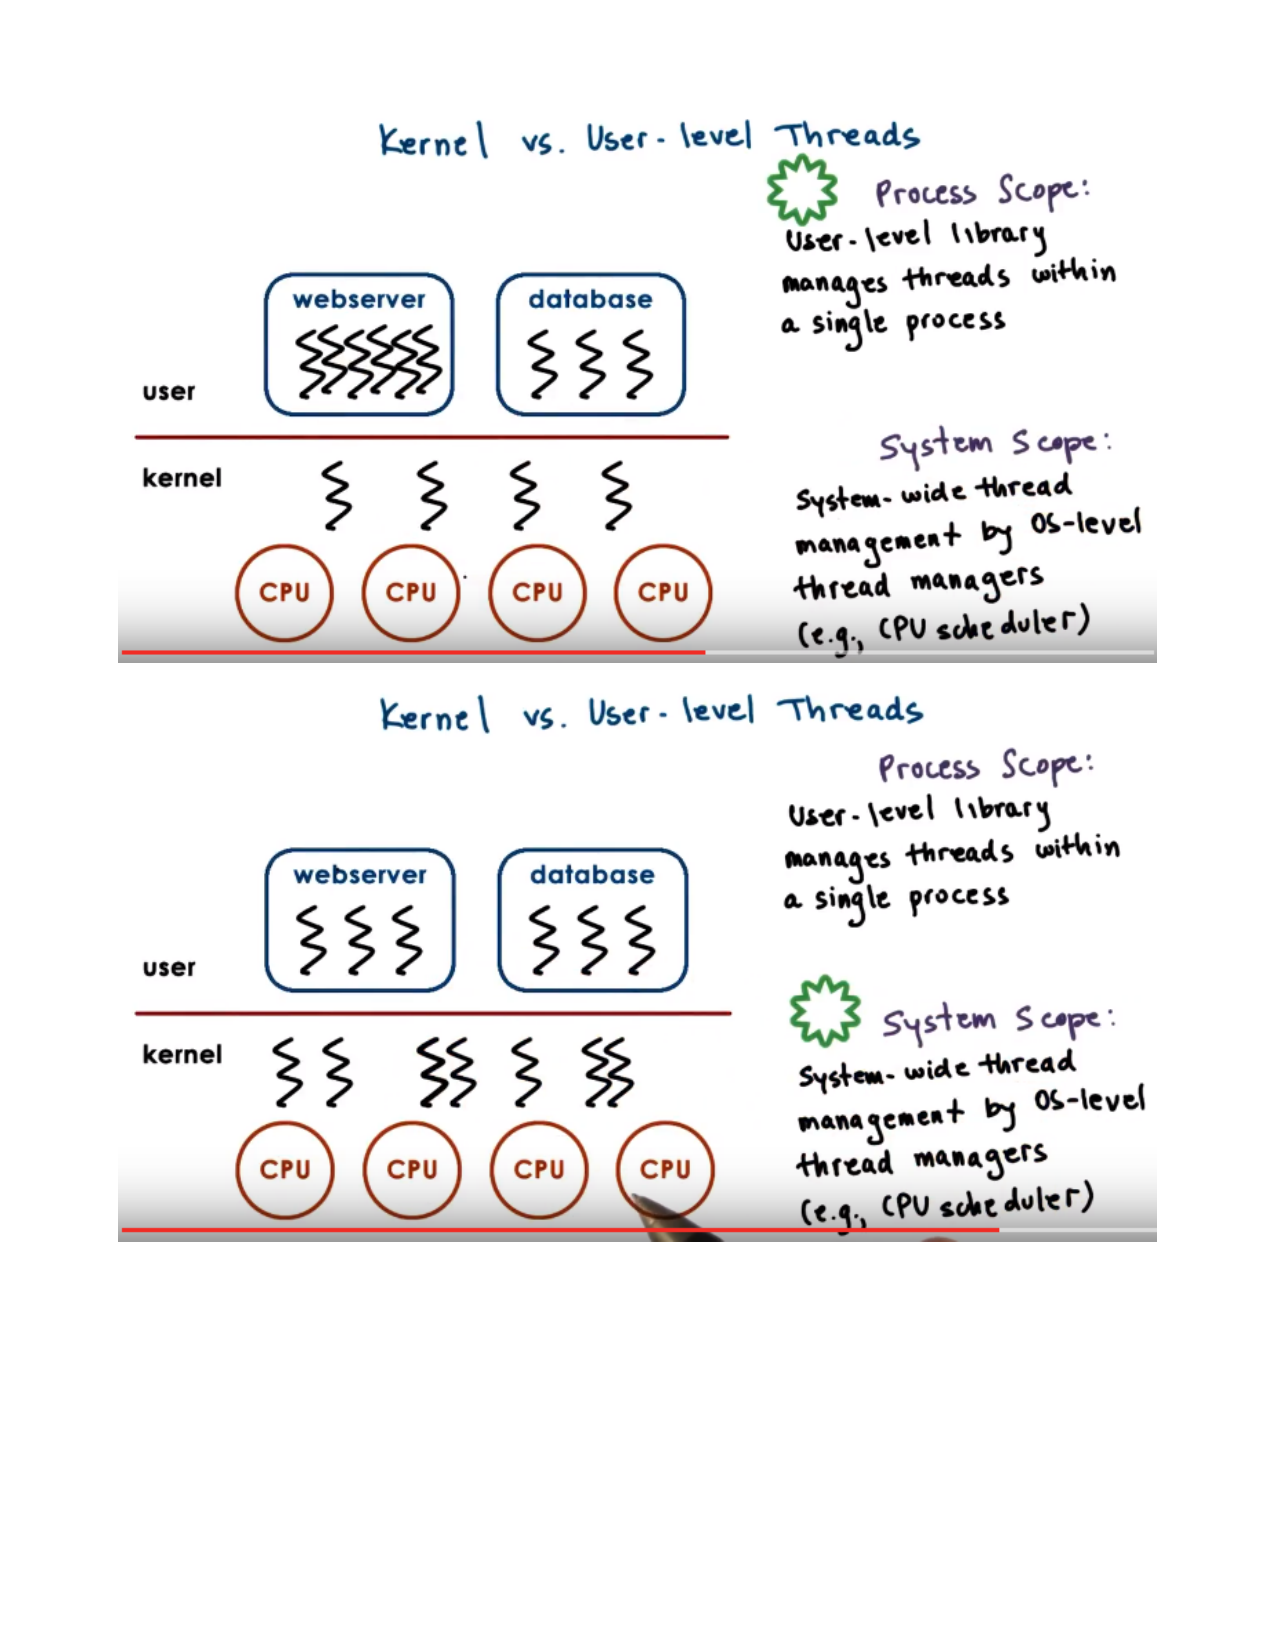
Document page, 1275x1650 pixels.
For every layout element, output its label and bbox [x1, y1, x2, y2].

picture [118, 118, 1157, 663]
picture [118, 691, 1157, 1242]
